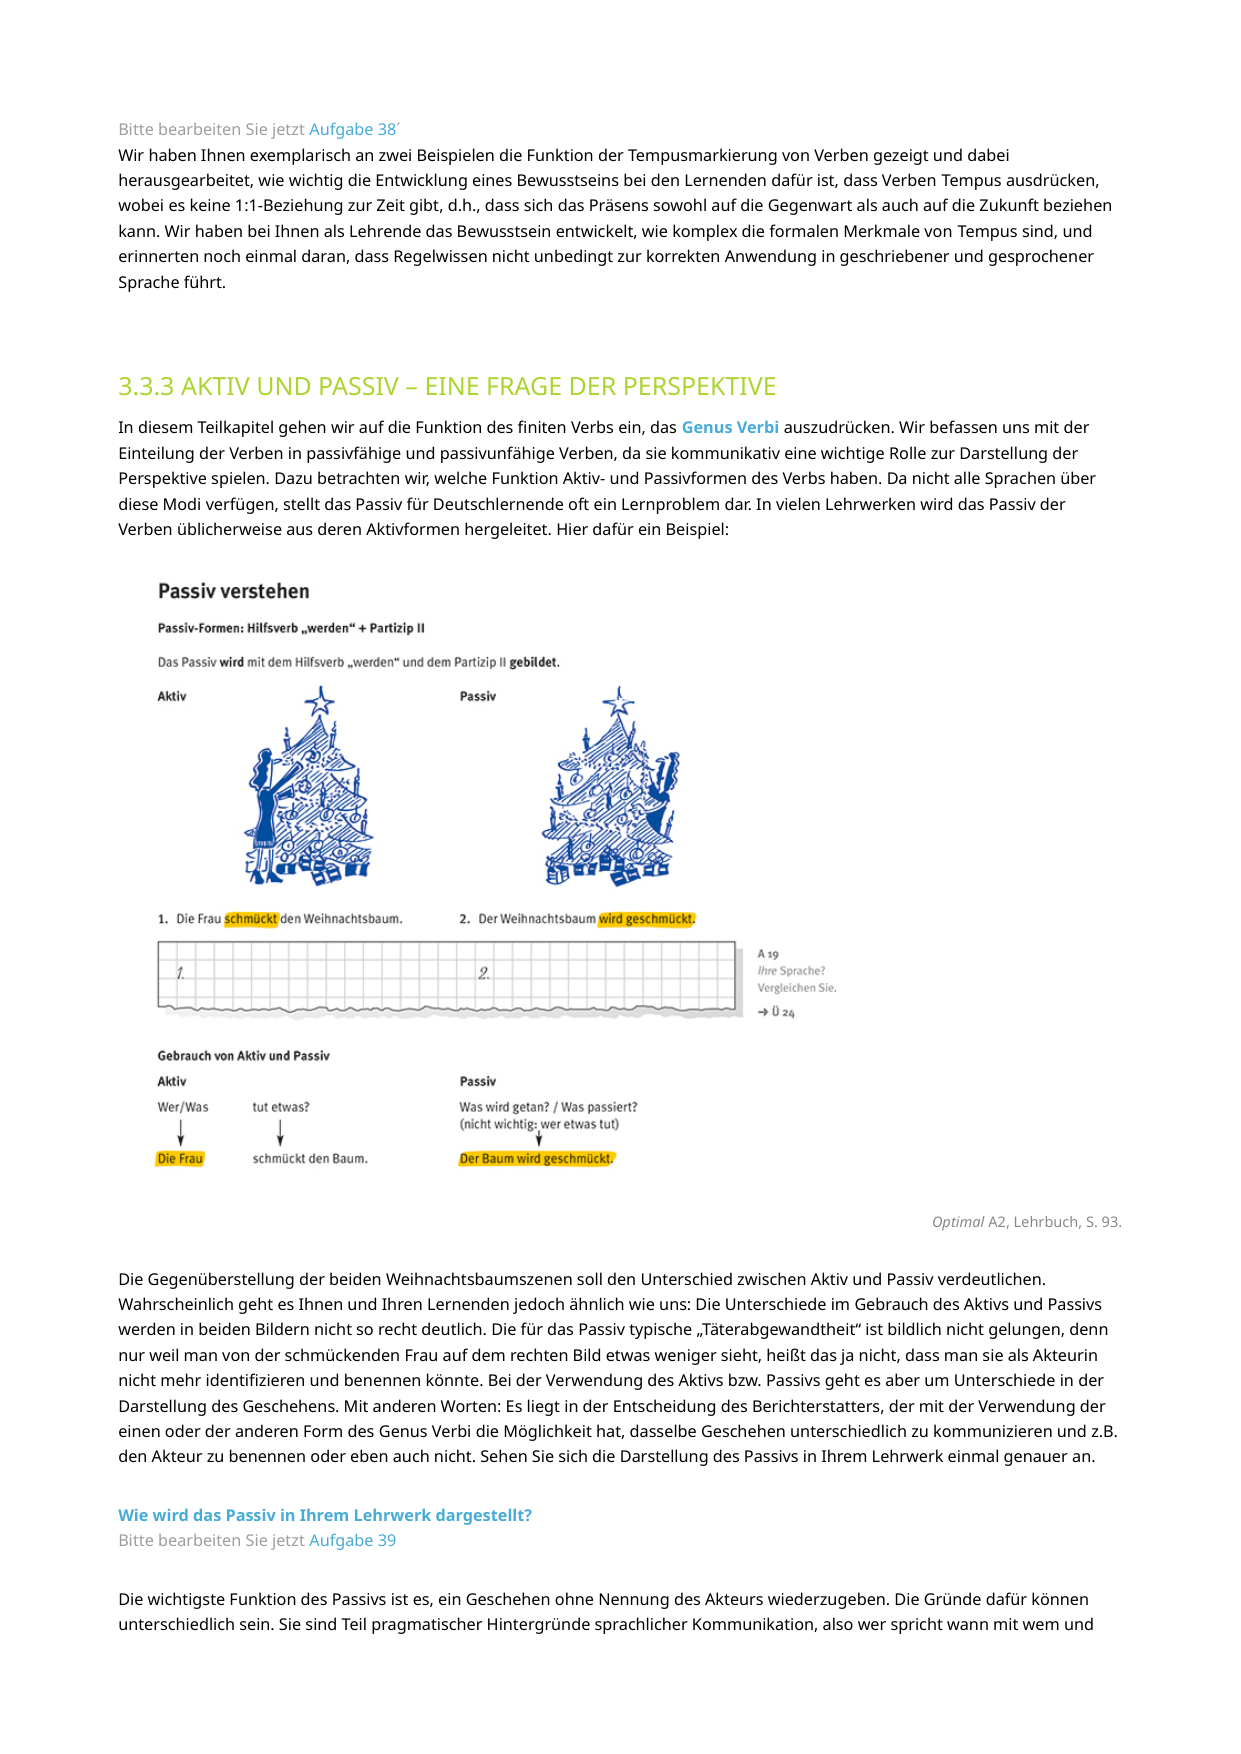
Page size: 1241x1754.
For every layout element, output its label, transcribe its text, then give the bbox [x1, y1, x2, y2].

text Bitte bearbeiten Sie jetzt Aufgabe 39 [118, 1529, 1122, 1552]
text Wir haben Ihnen exemplarisch an zwei Beispielen die Funktion der Tempusmarkierung von Verben gezeigt und dabei herausgearbeitet, wie wichtig die Entwicklung eines Bewusstseins bei den Lernenden dafür ist, dass Verben Tempus ausdrücken, wobei es keine 1:1-Beziehung zur Zeit gibt, d.h., dass sich das Präsens sowohl auf die Gegenwart als auch auf die Zukunft beziehen kann. Wir haben bei Ihnen als Lehrende das Bewusstsein entwickelt, wie komplex die formalen Merkmale von Tempus sind, und erinnerten noch einmal daran, dass Regelwissen nicht unbedingt zur korrekten Anwendung in geschriebener und gesprochener Sprache führt. [118, 143, 1122, 293]
text Die Gegenüberstellung der beiden Weihnachtsbaumszenen soll den Unterschied zwischen Aktiv und Passiv verdeutlichen. Wahrscheinlich geht es Ihnen und Ihren Lernenden jedoch ähnlich wie uns: Die Unterschiede im Gebrauch des Aktivs und Passivs werden in beiden Bildern nicht so recht deutlich. Die für das Passiv typische „Täterabgewandtheit“ ist bildlich nicht gelungen, denn nur weil man von der schmückenden Frau auf dem rechten Bild etwas weniger sieht, heißt das ja nicht, dass man sie als Akteurin nicht mehr identifizieren und benennen könnte. Bei der Verwendung des Aktivs bzw. Passivs geht es aber um Unterschiede in der Darstellung des Geschehens. Mit anderen Worten: Es liegt in der Entscheidung des Berichterstatters, der mit der Verwendung der einen oder der anderen Form des Genus Verbi die Möglichkeit hat, dasselbe Geschehen unterschiedlich zu kommunizieren und z.B. den Akteur zu benennen oder eben auch nicht. Sehen Sie sich die Darstellung des Passivs in Ihrem Lehrwerk einmal genauer an. [118, 1268, 1122, 1468]
subtitle 3.3.3 AKTIV UND PASSIV – EINE FRAGE DER PERSPEKTIVE [118, 369, 1122, 403]
picture [148, 576, 846, 1175]
text Wie wird das Passiv in Ihrem Lehrwerk dargestellt? [118, 1504, 1122, 1526]
text Bitte bearbeiten Sie jetzt Aufgabe 38´ [118, 118, 1122, 140]
text Die wichtigste Funktion des Passivs ist es, ein Geschehen ohne Nennung des Akteurs wiederzugeben. Die Gründe dafür können unterschiedlich sein. Sie sind Teil pragmatischer Hintergründe sprachlicher Kommunikation, also wer spricht wann mit wem und [118, 1588, 1122, 1635]
text Optimal A2, Lehrbuch, S. 93. [118, 1212, 1122, 1232]
text In diesem Teilkapitel gehen wir auf die Funktion des finiten Verbs ein, das Genus Verbi auszudrücken. Wir befassen uns mit der Einteilung der Verben in passivfähige und passivunfähige Verben, da sie kommunikativ eine wichtige Rolle zur Darstellung der Perspektive spielen. Dazu betrachten wir, welche Funktion Aktiv- und Passivformen des Verbs haben. Da nicht alle Sprachen über diese Modi verfügen, stellt das Passiv für Deutschlernende oft ein Lernproblem dar. In vielen Lehrwerken wird das Passiv der Verben üblicherweise aus deren Aktivformen hergeleitet. Hier dafür ein Beispiel: [118, 416, 1122, 540]
